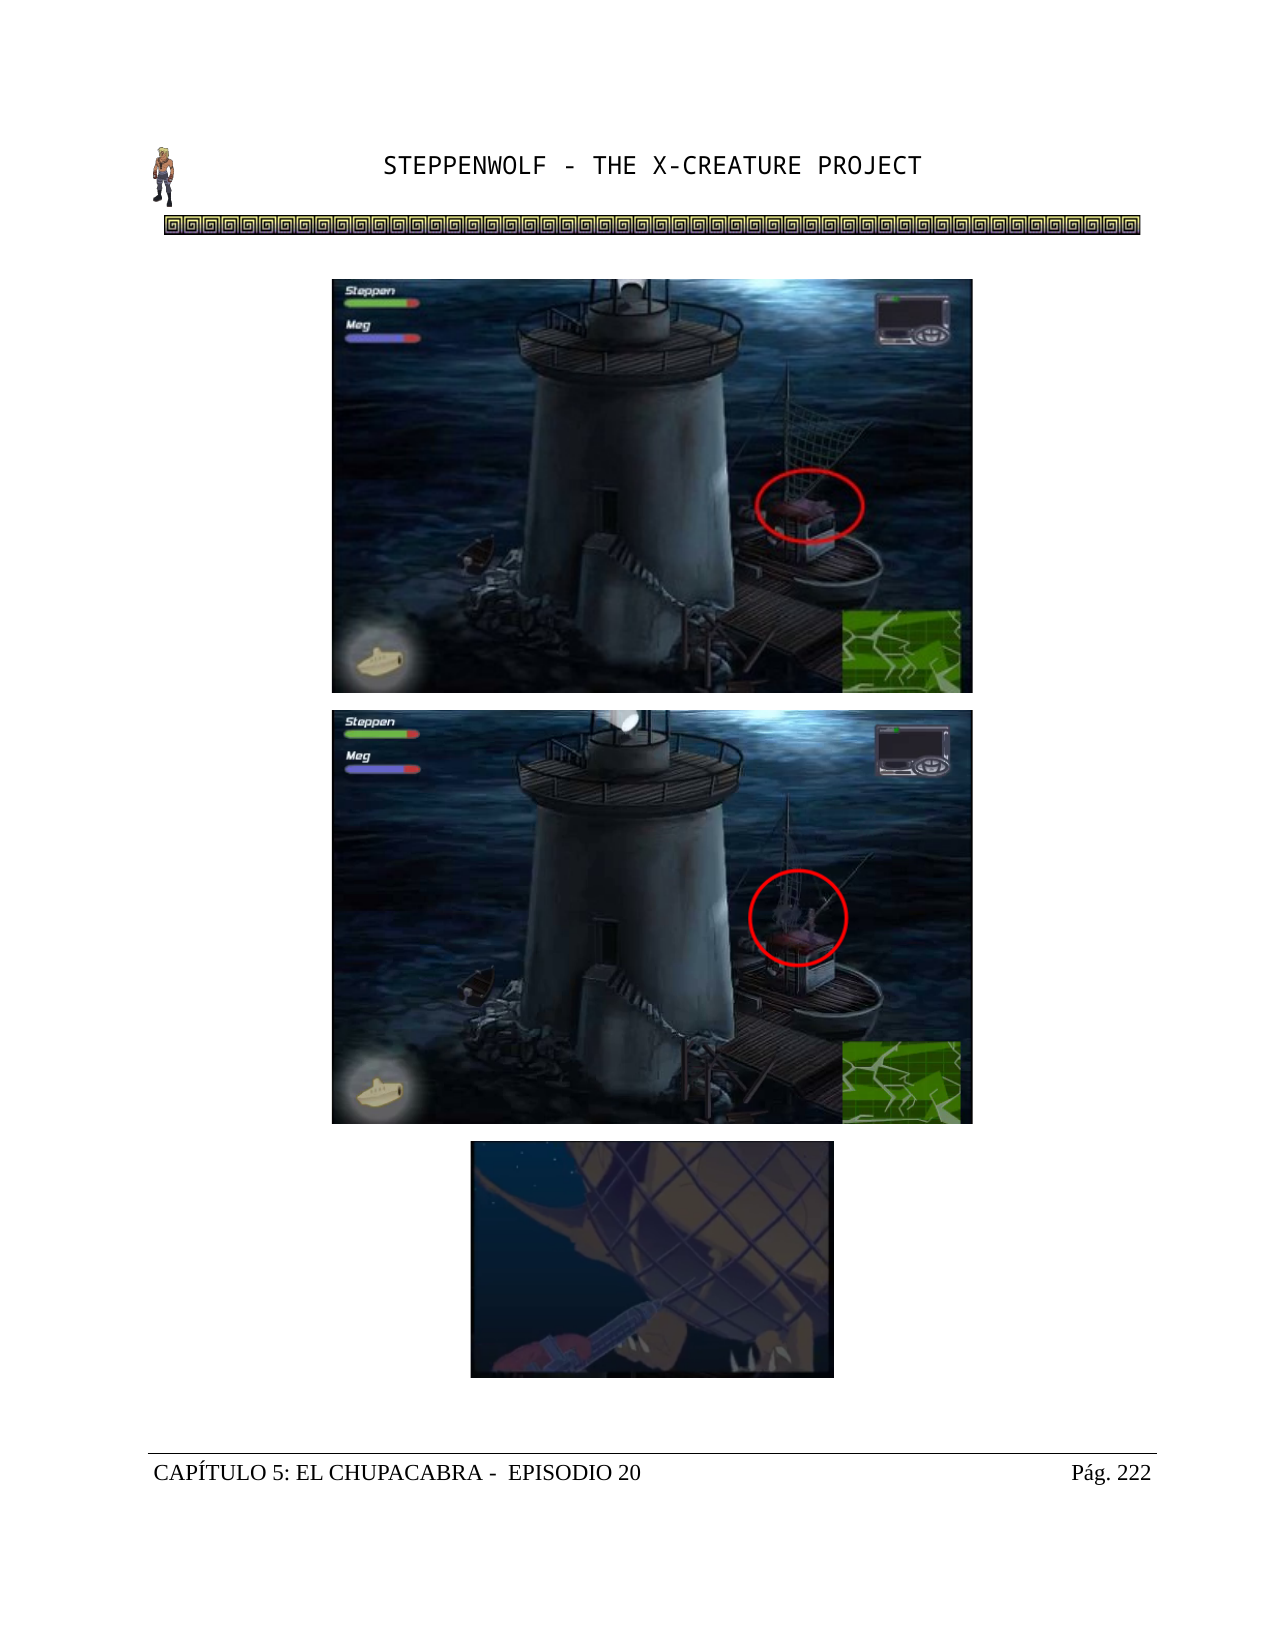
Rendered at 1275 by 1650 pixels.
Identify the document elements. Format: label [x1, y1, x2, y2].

picture [147, 147, 181, 207]
picture [164, 215, 1141, 235]
picture [470, 1141, 834, 1378]
picture [331, 710, 973, 1124]
picture [331, 279, 973, 693]
